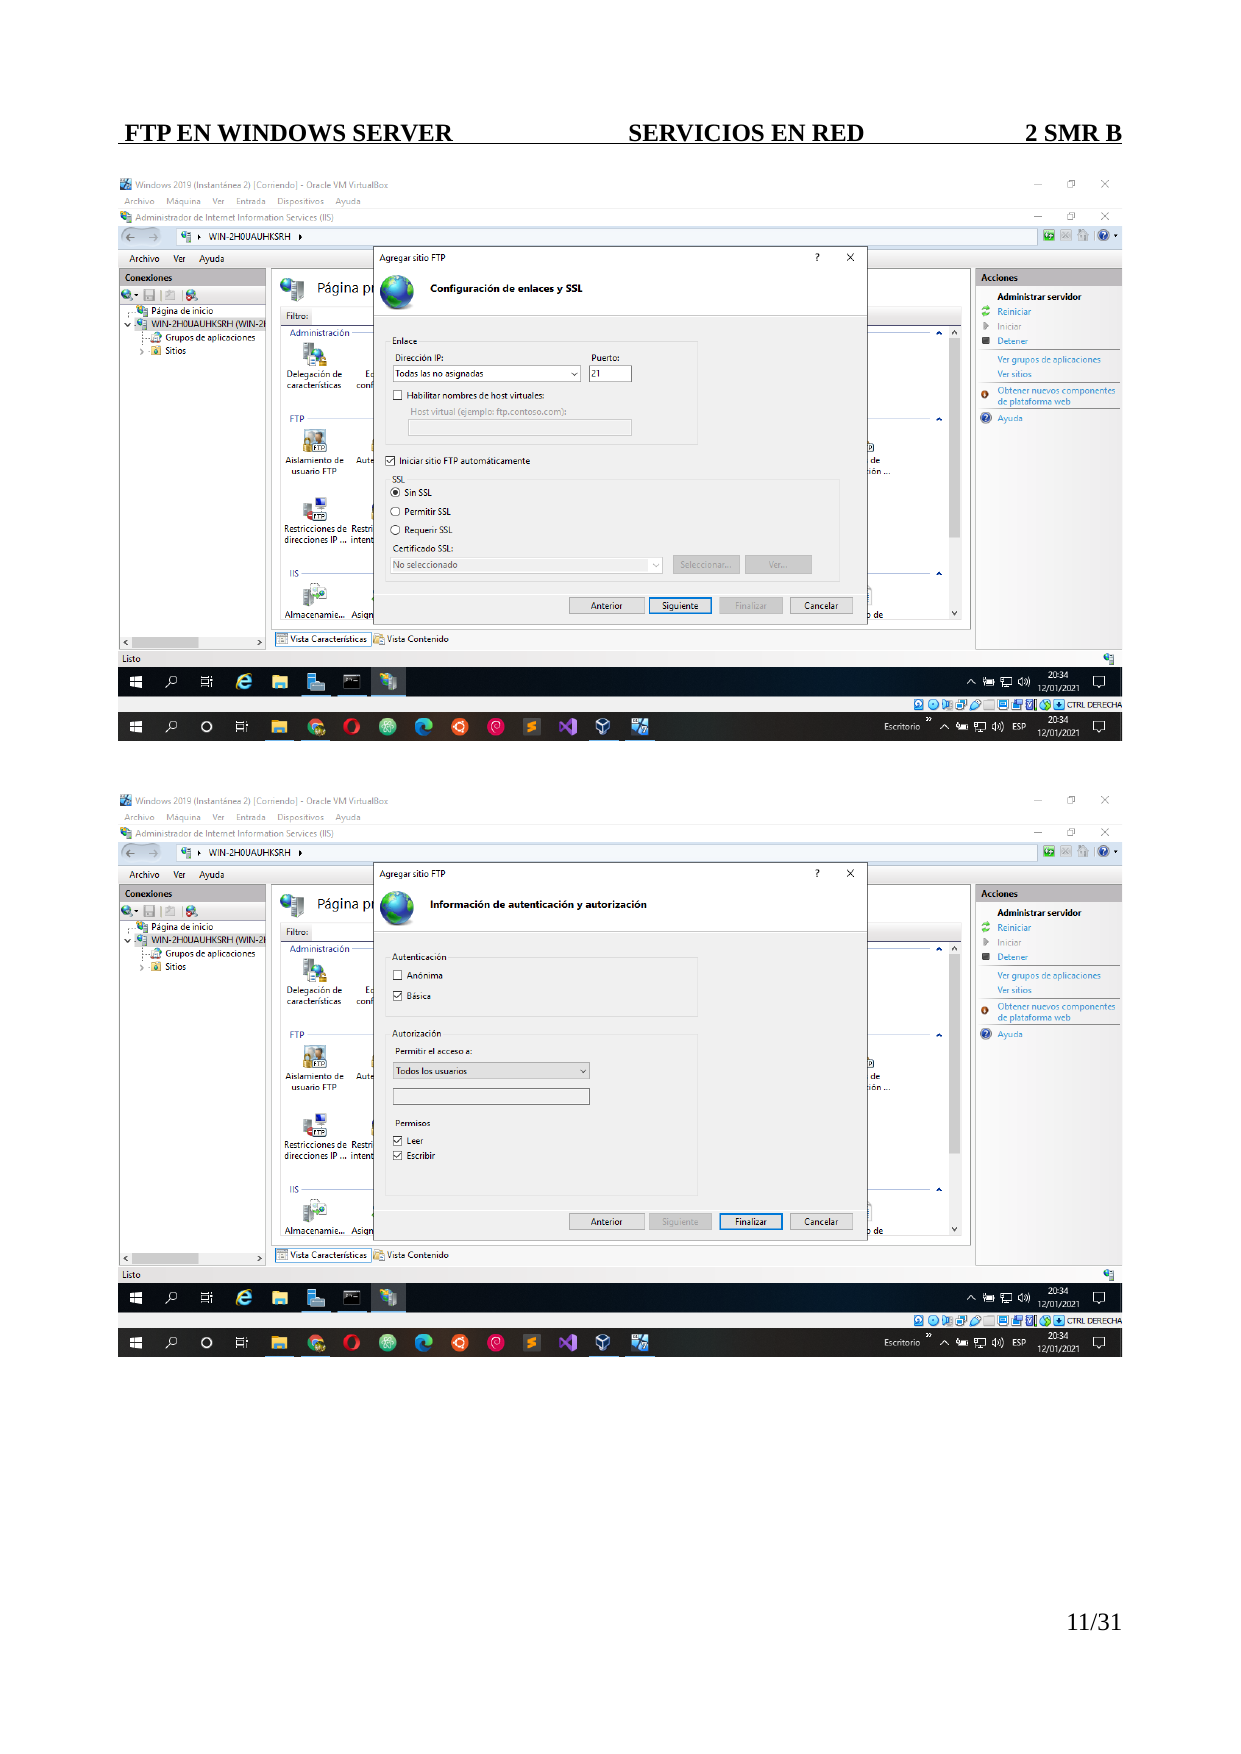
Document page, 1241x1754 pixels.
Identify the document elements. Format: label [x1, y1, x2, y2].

picture [118, 792, 1123, 1357]
picture [118, 176, 1123, 741]
